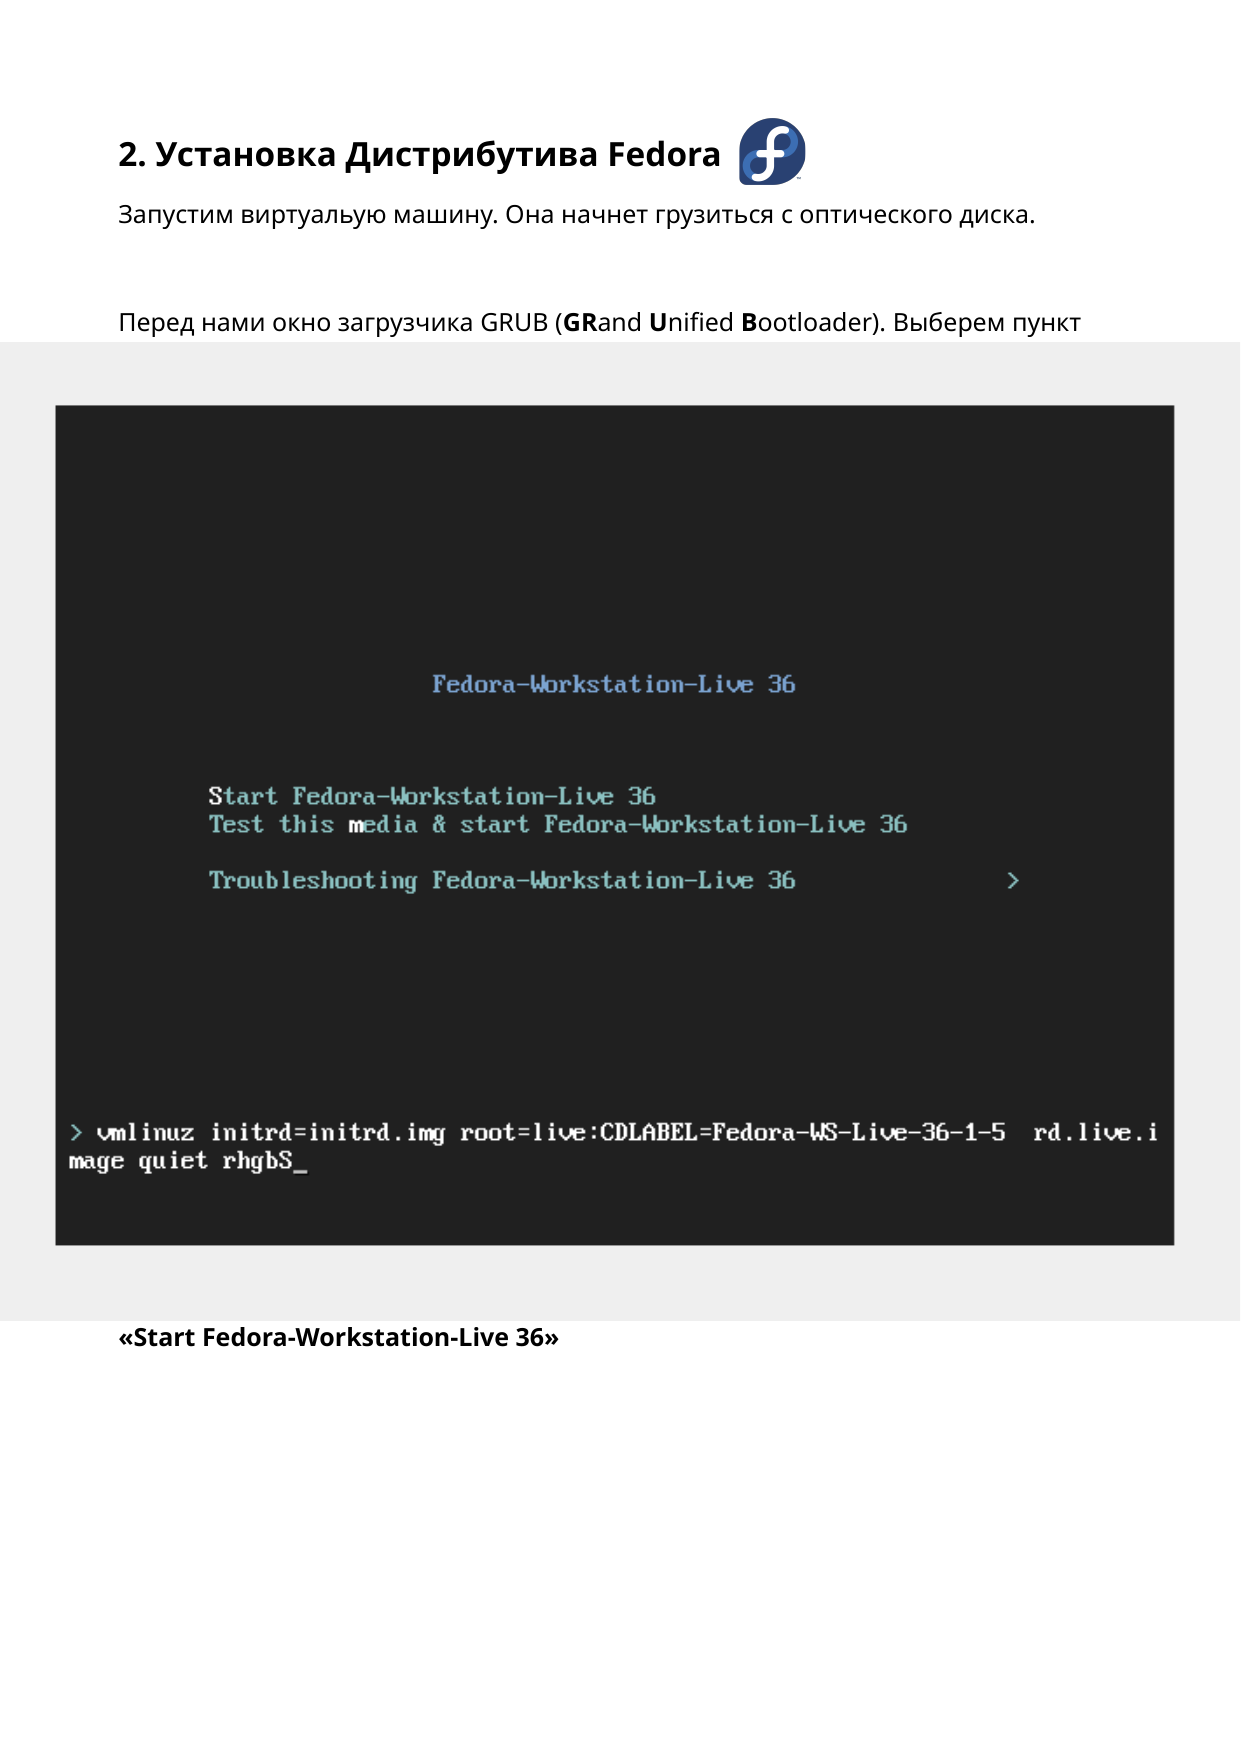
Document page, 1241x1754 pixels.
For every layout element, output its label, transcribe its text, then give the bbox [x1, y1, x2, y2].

text Перед нами окно загрузчика GRUB (GRand Unified Bootloader). Выберем пункт [118, 304, 1122, 342]
picture [739, 118, 806, 185]
text «Start Fedora-Workstation-Live 36» [118, 1321, 1122, 1354]
text Запустим виртуальую машину. Она начнет грузиться с оптического диска. [118, 197, 1122, 231]
subtitle [806, 118, 1122, 184]
picture [0, 342, 1241, 1321]
subtitle 2. Установка Дистрибутива Fedora [118, 118, 739, 184]
